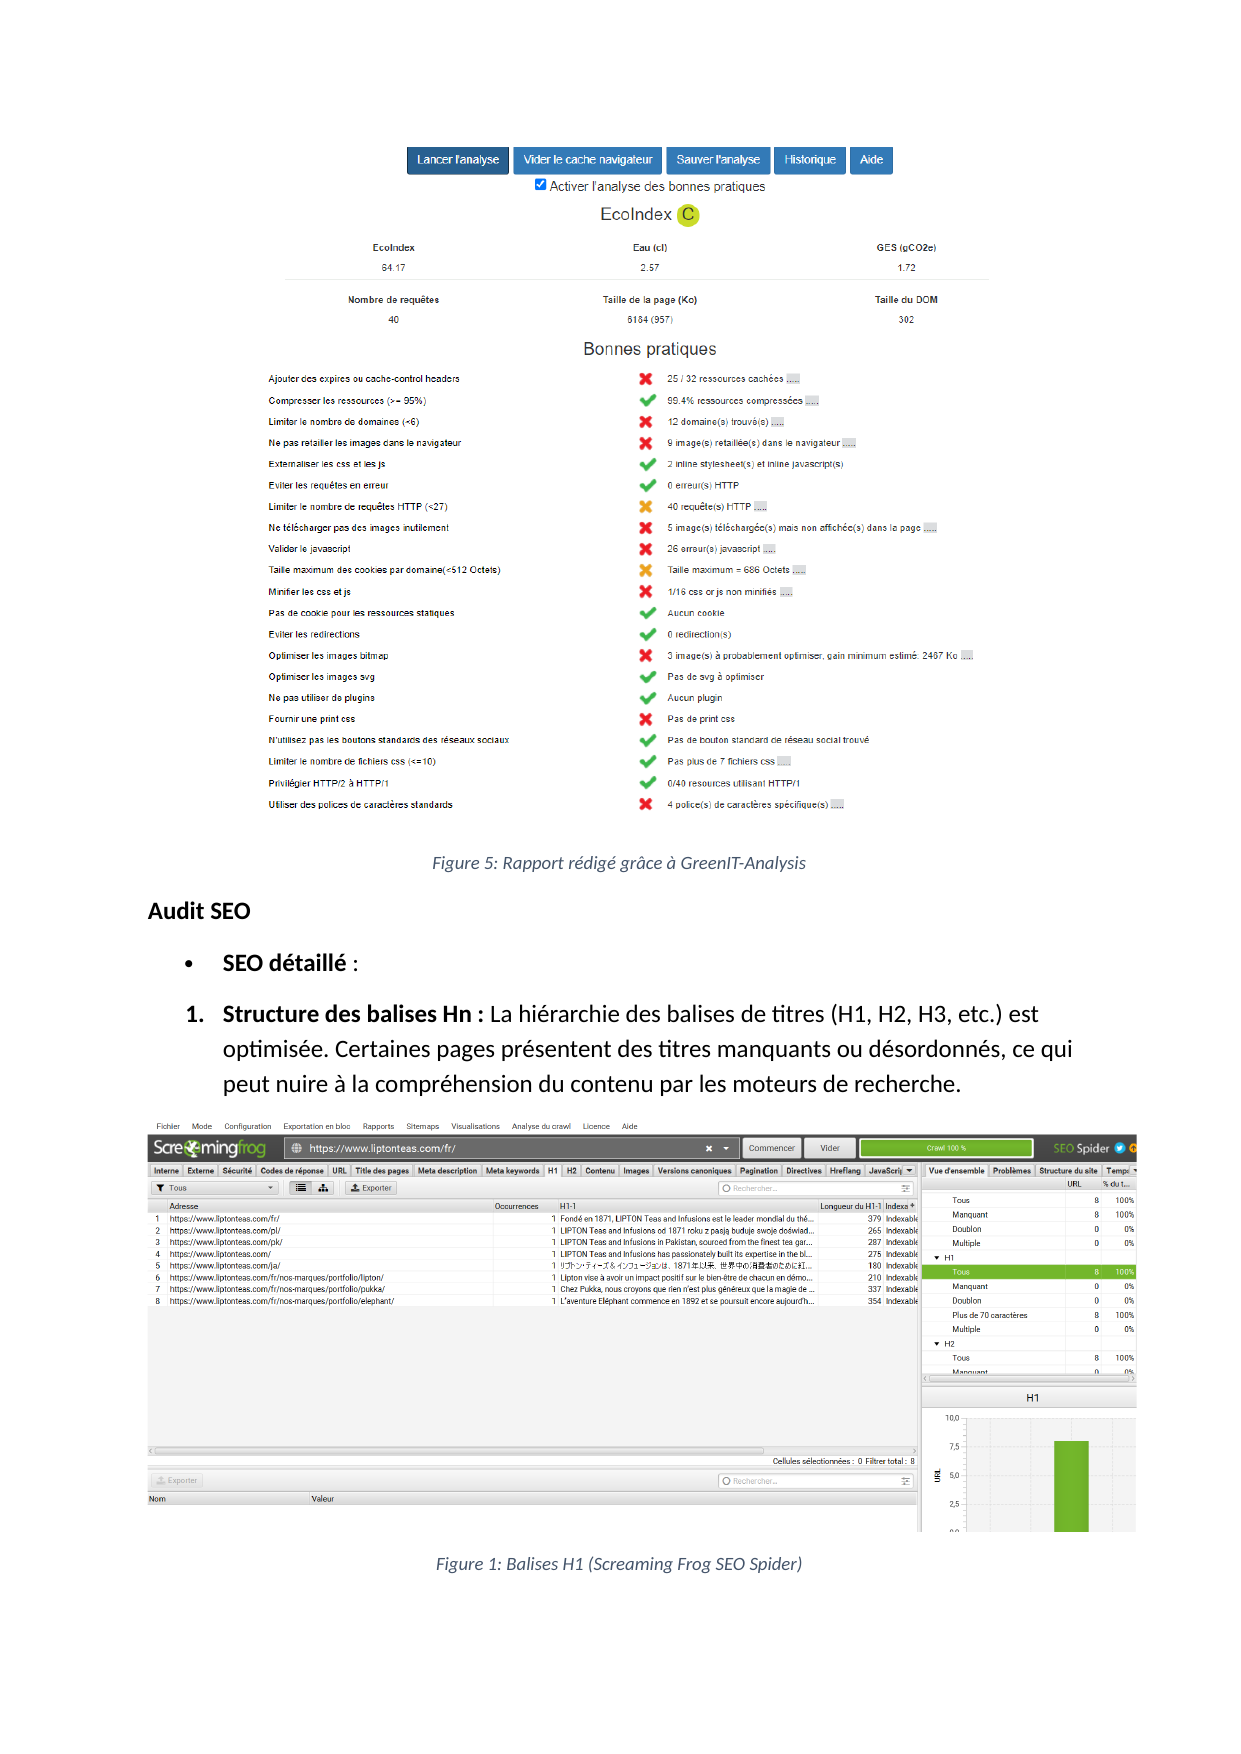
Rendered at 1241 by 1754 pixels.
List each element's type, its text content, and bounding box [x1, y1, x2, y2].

text Figure 5: Rapport rédigé grâce à GreenIT-Analysis [148, 852, 1093, 874]
text Audit SEO [148, 895, 1093, 926]
list Structure des balises Hn : La hiérarchie des balises de titres (H1, H2, H3, etc.) est optimisée. Certaines pages présentent des titres manquants ou désordonnés, ce qui peut nuire à la compréhension du contenu par les moteurs de recherche.​ [185, 999, 1093, 1099]
text Figure 1: Balises H1 (Screaming Frog SEO Spider) [148, 1552, 1093, 1575]
list SEO détaillé : [185, 947, 1093, 977]
